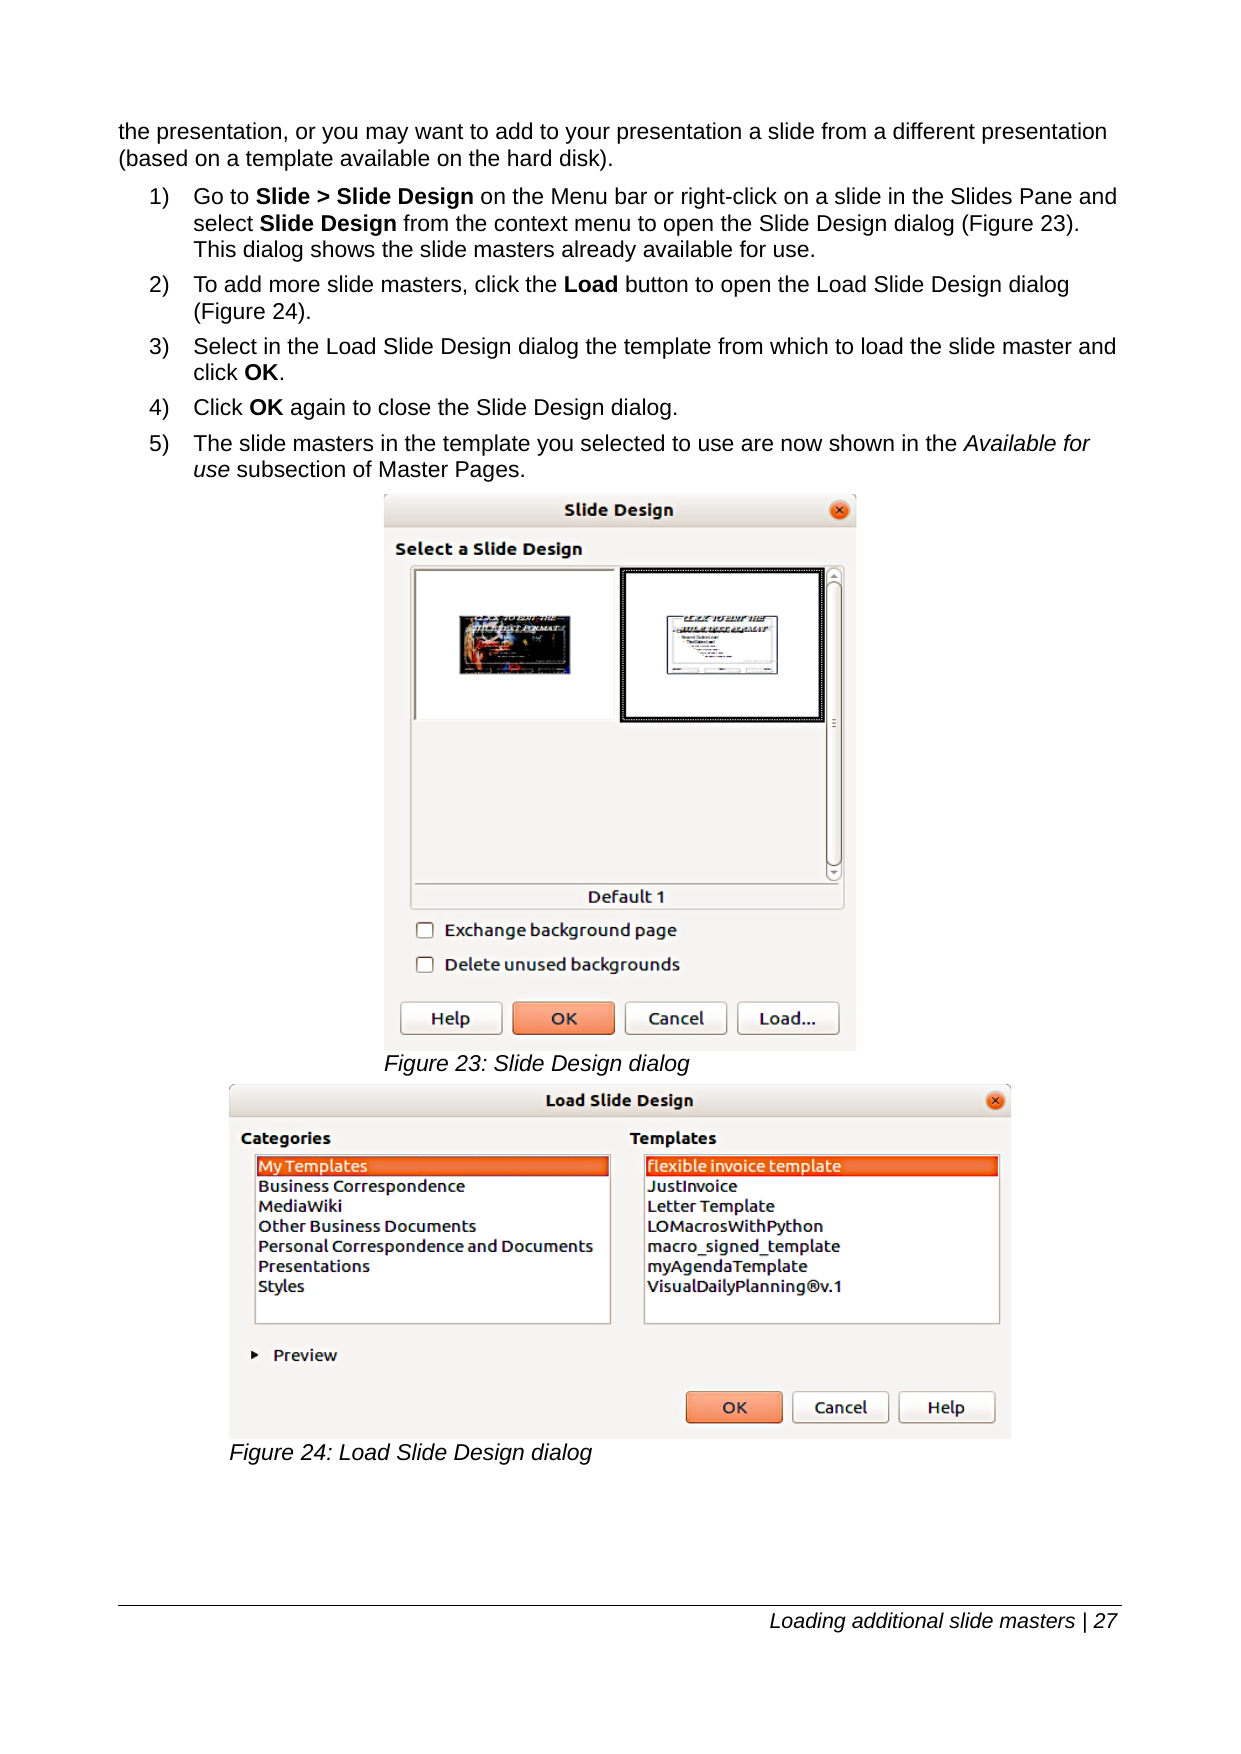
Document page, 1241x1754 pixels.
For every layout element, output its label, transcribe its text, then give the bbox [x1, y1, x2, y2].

text the presentation, or you may want to add to your presentation a slide from a different presentation (based on a template available on the hard disk). [118, 118, 1122, 171]
picture [383, 494, 857, 1051]
list The slide masters in the template you selected to use are now shown in the Available for use subsection of Master Pages. [169, 429, 1122, 482]
list To add more slide masters, click the Load button to open the Load Slide Design dialog (Figure 24). [169, 271, 1122, 324]
list Select in the Load Slide Design dialog the template from which to load the slide master and click OK. [169, 333, 1122, 386]
text Figure 24: Load Slide Design dialog [229, 1439, 1011, 1465]
text Figure 23: Slide Design dialog [384, 1051, 856, 1076]
list Click OK again to close the Slide Design dialog. [169, 394, 1122, 421]
list Go to Slide > Slide Design on the Menu bar or right-click on a slide in the Slides Pane and select Slide Design from the context menu to open the Slide Design dialog (Figure 23). This dialog shows the slide masters already available for use. [169, 183, 1122, 262]
picture [229, 1084, 1012, 1439]
